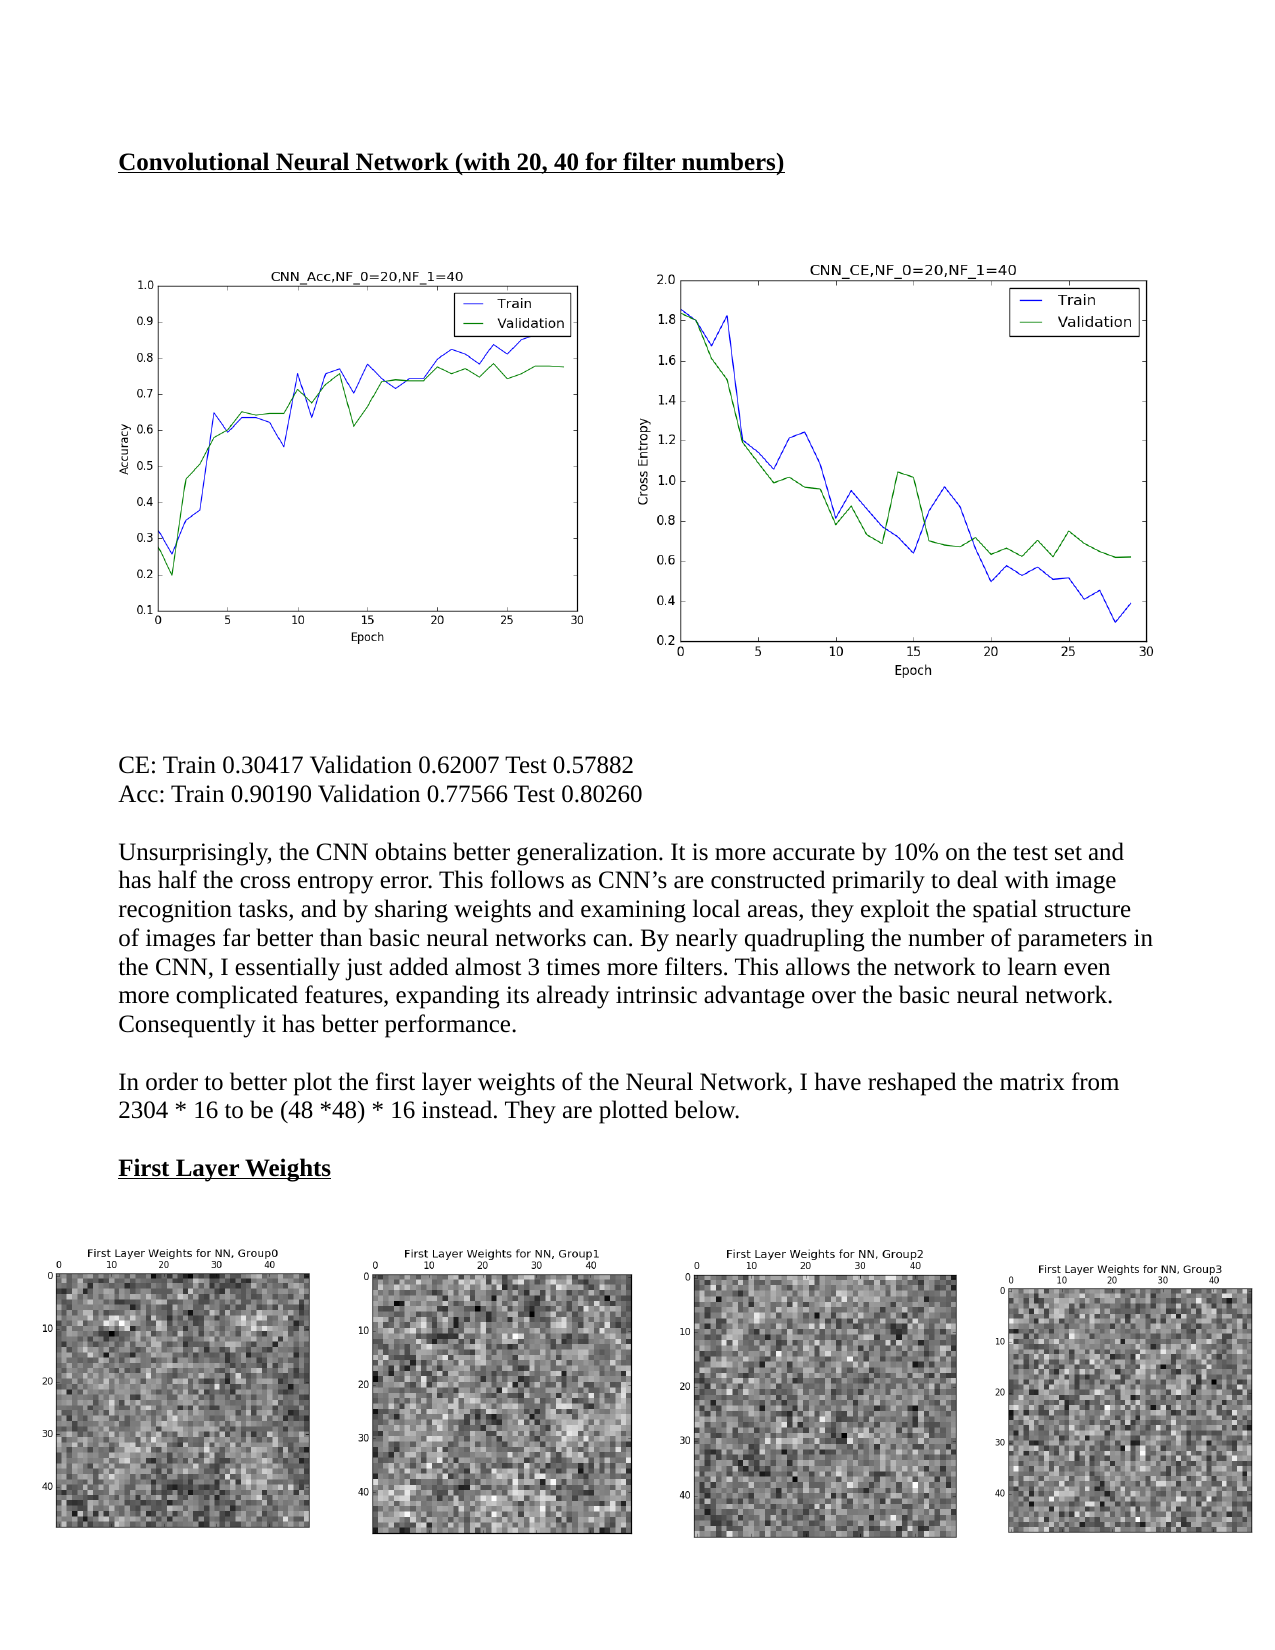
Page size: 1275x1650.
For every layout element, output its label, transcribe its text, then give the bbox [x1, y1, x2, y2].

text Acc: Train 0.90190 Validation 0.77566 Test 0.80260 [118, 779, 1157, 808]
picture [7, 1230, 1275, 1567]
text Convolutional Neural Network (with 20, 40 for filter numbers) [118, 147, 1157, 176]
text CE: Train 0.30417 Validation 0.62007 Test 0.57882 [118, 751, 1157, 779]
text First Layer Weights [118, 1153, 1157, 1182]
text Unsurprisingly, the CNN obtains better generalization. It is more accurate by 10% on the test set and has half the cross entropy error. This follows as CNN’s are constructed primarily to deal with image recognition tasks, and by sharing weights and examining local areas, they exploit the spatial structure of images far better than basic neural networks can. By nearly quadrupling the number of parameters in the CNN, I essentially just added almost 3 times more filters. This allows the network to learn even more complicated features, expanding its already intrinsic advantage over the basic neural network. Consequently it has better performance. [118, 837, 1157, 1038]
text In order to better plot the first layer weights of the Neural Network, I have reshaped the matrix from 2304 * 16 to be (48 *48) * 16 instead. They are plotted below. [118, 1067, 1157, 1124]
picture [90, 235, 1206, 686]
